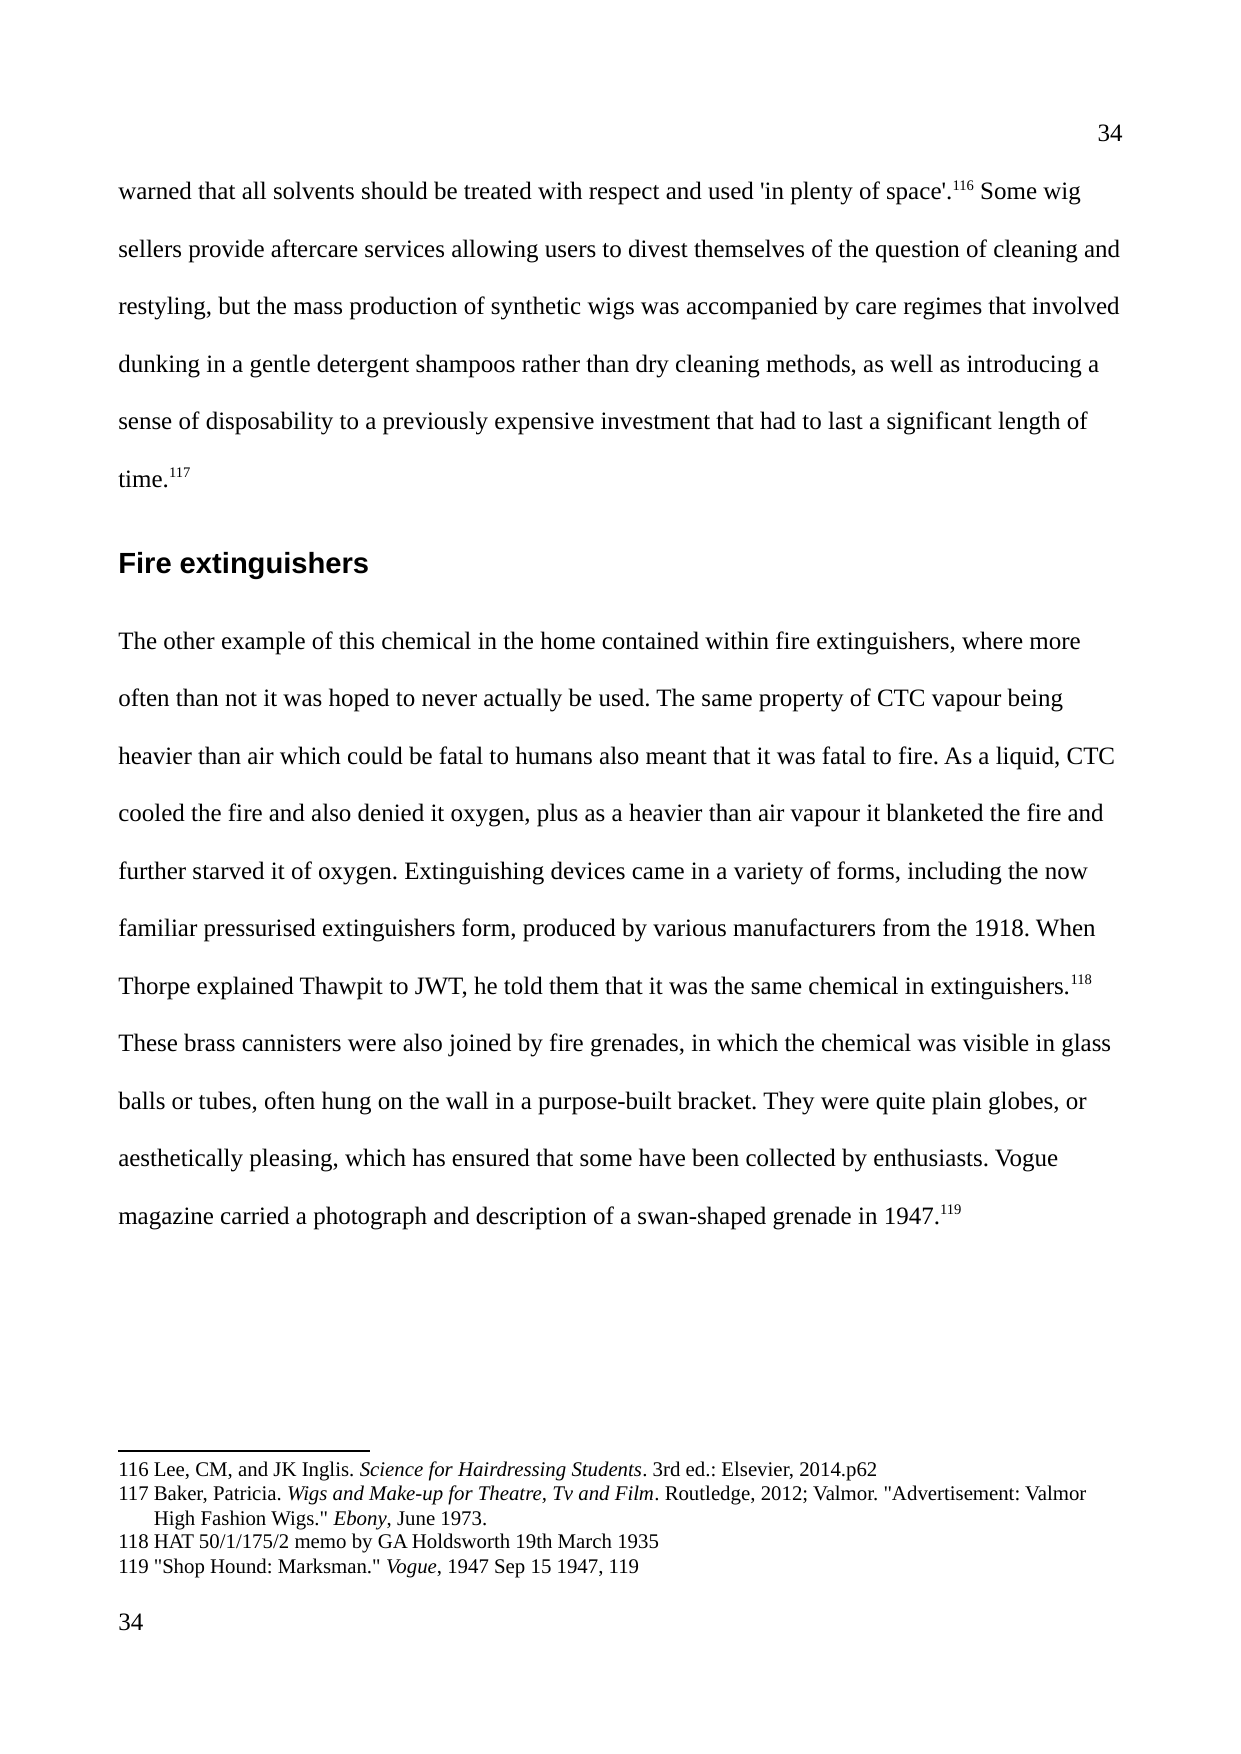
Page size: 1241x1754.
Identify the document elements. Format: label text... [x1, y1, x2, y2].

text HAT 50/1/175/2 memo by GA Holdsworth 19th March 1935 [118, 1529, 1122, 1553]
text The other example of this chemical in the home contained within fire extinguishers, where more often than not it was hoped to never actually be used. The same property of CTC vapour being heavier than air which could be fatal to humans also meant that it was fatal to fire. As a liquid, CTC cooled the fire and also denied it oxygen, plus as a heavier than air vapour it blanketed the fire and further starved it of oxygen. Extinguishing devices came in a variety of forms, including the now familiar pressurised extinguishers form, produced by various manufacturers from the 1918. When Thorpe explained Thawpit to JWT, he told them that it was the same chemical in extinguishers. These brass cannisters were also joined by fire grenades, in which the chemical was visible in glass balls or tubes, often hung on the wall in a purpose-built bracket. They were quite plain globes, or aesthetically pleasing, which has ensured that some have been collected by enthusiasts. Vogue magazine carried a photograph and description of a swan-shaped grenade in 1947. [118, 626, 1122, 1230]
text "Shop Hound: Marksman." Vogue, 1947 Sep 15 1947, 119 [118, 1553, 1122, 1578]
text Lee, CM, and JK Inglis. Science for Hairdressing Students. 3rd ed.: Elsevier, 2014.p62 [118, 1457, 1122, 1481]
text warned that all solvents should be treated with respect and used 'in plenty of space'. Some wig sellers provide aftercare services allowing users to divest themselves of the question of cleaning and restyling, but the mass production of synthetic wigs was accompanied by care regimes that involved dunking in a gentle detergent shampoos rather than dry cleaning methods, as well as introducing a sense of disposability to a previously expensive investment that had to last a significant length of time. [118, 176, 1122, 493]
subtitle Fire extinguishers [118, 546, 1122, 580]
text Baker, Patricia. Wigs and Make-up for Theatre, Tv and Film. Routledge, 2012; Valmor. "Advertisement: Valmor High Fashion Wigs." Ebony, June 1973. [118, 1481, 1122, 1529]
